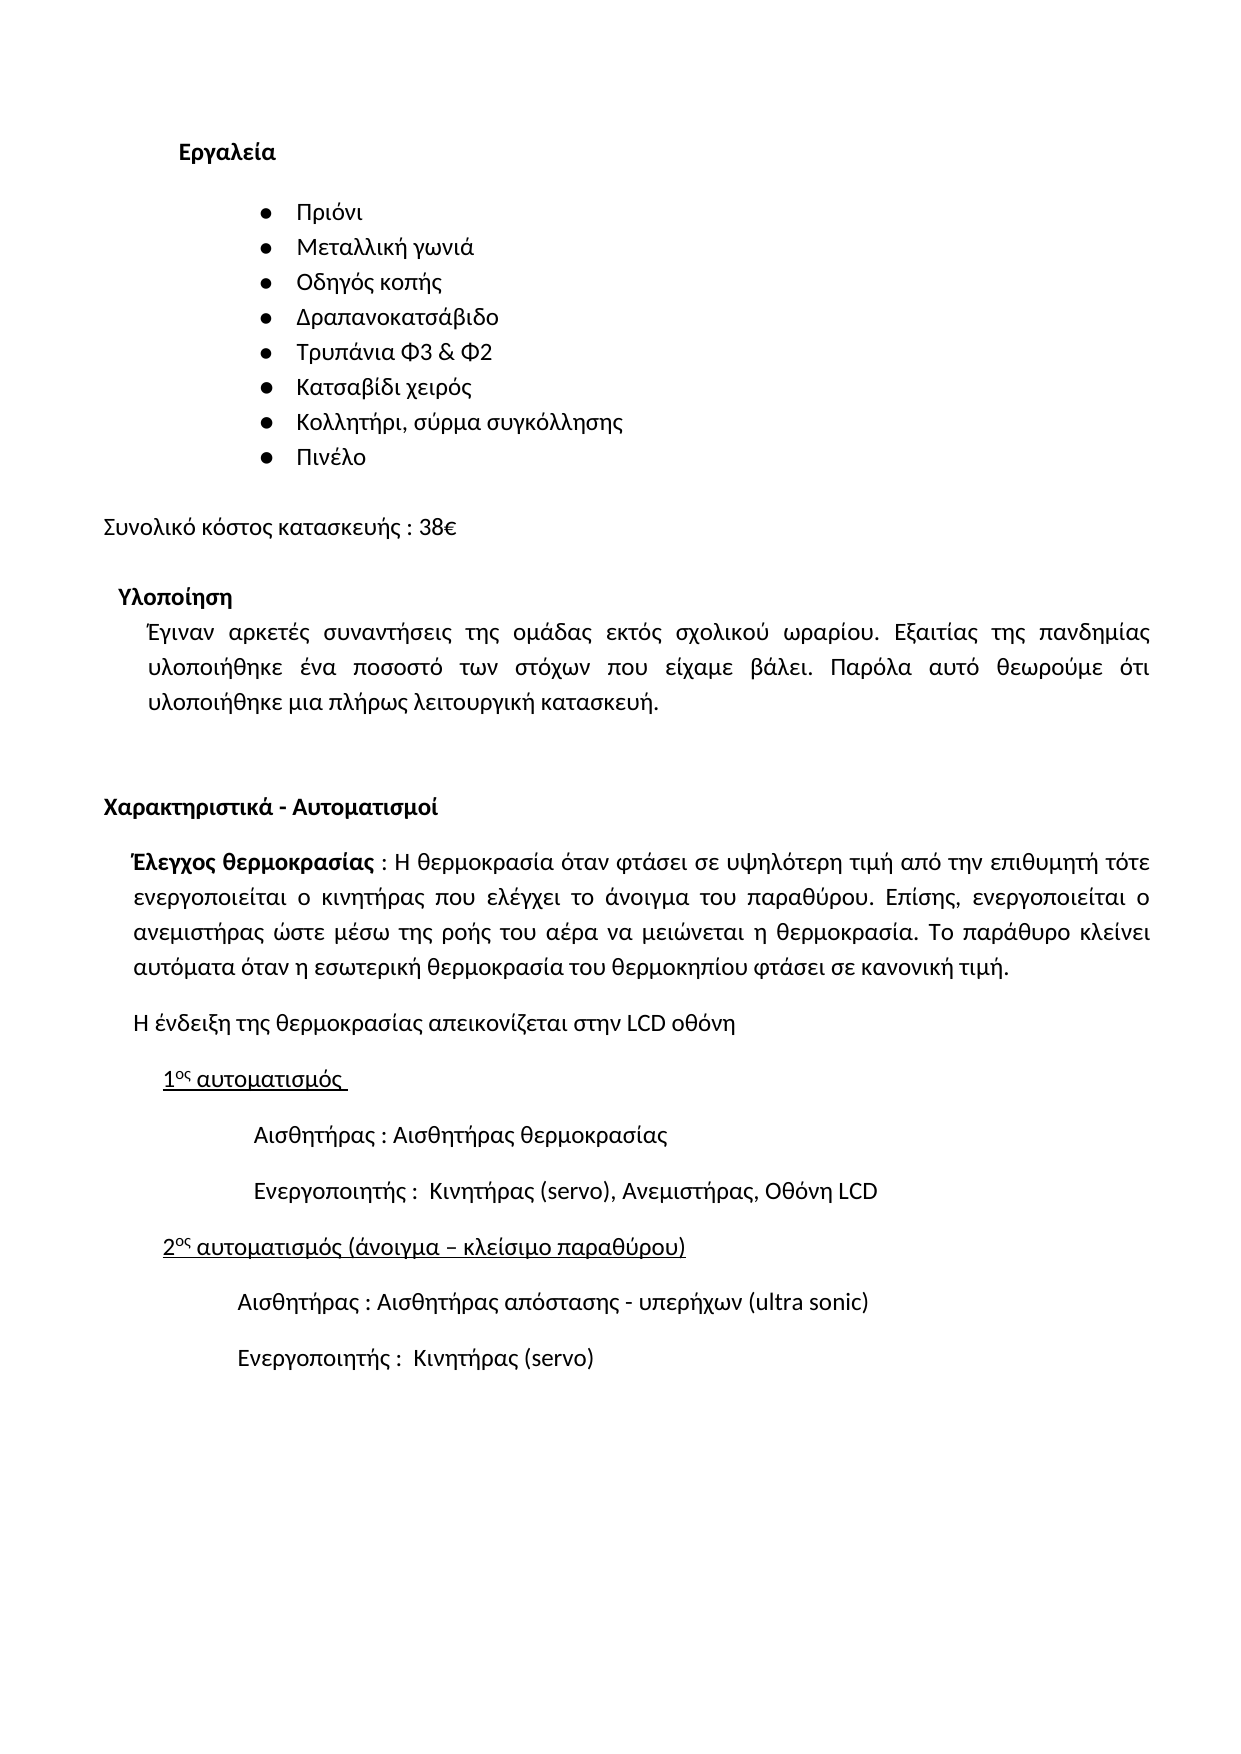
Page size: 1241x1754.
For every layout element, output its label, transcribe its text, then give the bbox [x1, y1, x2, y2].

list Πινέλο [215, 441, 1152, 471]
text Εργαλεία [178, 136, 1152, 166]
text Έγιναν αρκετές συναντήσεις της ομάδας εκτός σχολικού ωραρίου. Εξαιτίας της πανδημίας υλοποιήθηκε ένα ποσοστό των στόχων που είχαμε βάλει. Παρόλα αυτό θεωρούμε ότι υλοποιήθηκε μια πλήρως λειτουργική κατασκευή. [148, 616, 1152, 716]
text Υλοποίηση [118, 581, 1152, 611]
list Δραπανοκατσάβιδο [215, 301, 1152, 331]
text 1ος αυτοματισμός [162, 1063, 1152, 1094]
list Μεταλλική γωνιά [215, 231, 1152, 261]
text Συνολικό κόστος κατασκευής : 38€ [103, 511, 1152, 541]
text Αισθητήρας : Αισθητήρας απόστασης - υπερήχων (ultra sonic) [162, 1286, 1152, 1317]
list Κολλητήρι, σύρμα συγκόλλησης [215, 406, 1152, 436]
list Κατσαβίδι χειρός [215, 371, 1152, 401]
text Αισθητήρας : Αισθητήρας θερμοκρασίας [237, 1119, 1152, 1149]
text Χαρακτηριστικά - Αυτοματισμοί [103, 791, 1152, 821]
list Οδηγός κοπής [215, 266, 1152, 296]
text Ενεργοποιητής : Κινητήρας (servo) [162, 1342, 1152, 1373]
text Η ένδειξη της θερμοκρασίας απεικονίζεται στην LCD οθόνη [133, 1007, 1152, 1038]
list Τρυπάνια Φ3 & Φ2 [215, 336, 1152, 366]
text Έλεγχος θερμοκρασίας : Η θερμοκρασία όταν φτάσει σε υψηλότερη τιμή από την επιθυμητή τότε ενεργοποιείται ο κινητήρας που ελέγχει το άνοιγμα του παραθύρου. Επίσης, ενεργοποιείται ο ανεμιστήρας ώστε μέσω της ροής του αέρα να μειώνεται η θερμοκρασία. Το παράθυρο κλείνει αυτόματα όταν η εσωτερική θερμοκρασία του θερμοκηπίου φτάσει σε κανονική τιμή. [133, 846, 1152, 982]
text Ενεργοποιητής : Κινητήρας (servo), Ανεμιστήρας, Οθόνη LCD [237, 1175, 1152, 1205]
text 2ος αυτοματισμός (άνοιγμα – κλείσιμο παραθύρου) [162, 1231, 1152, 1261]
list Πριόνι [215, 196, 1152, 226]
